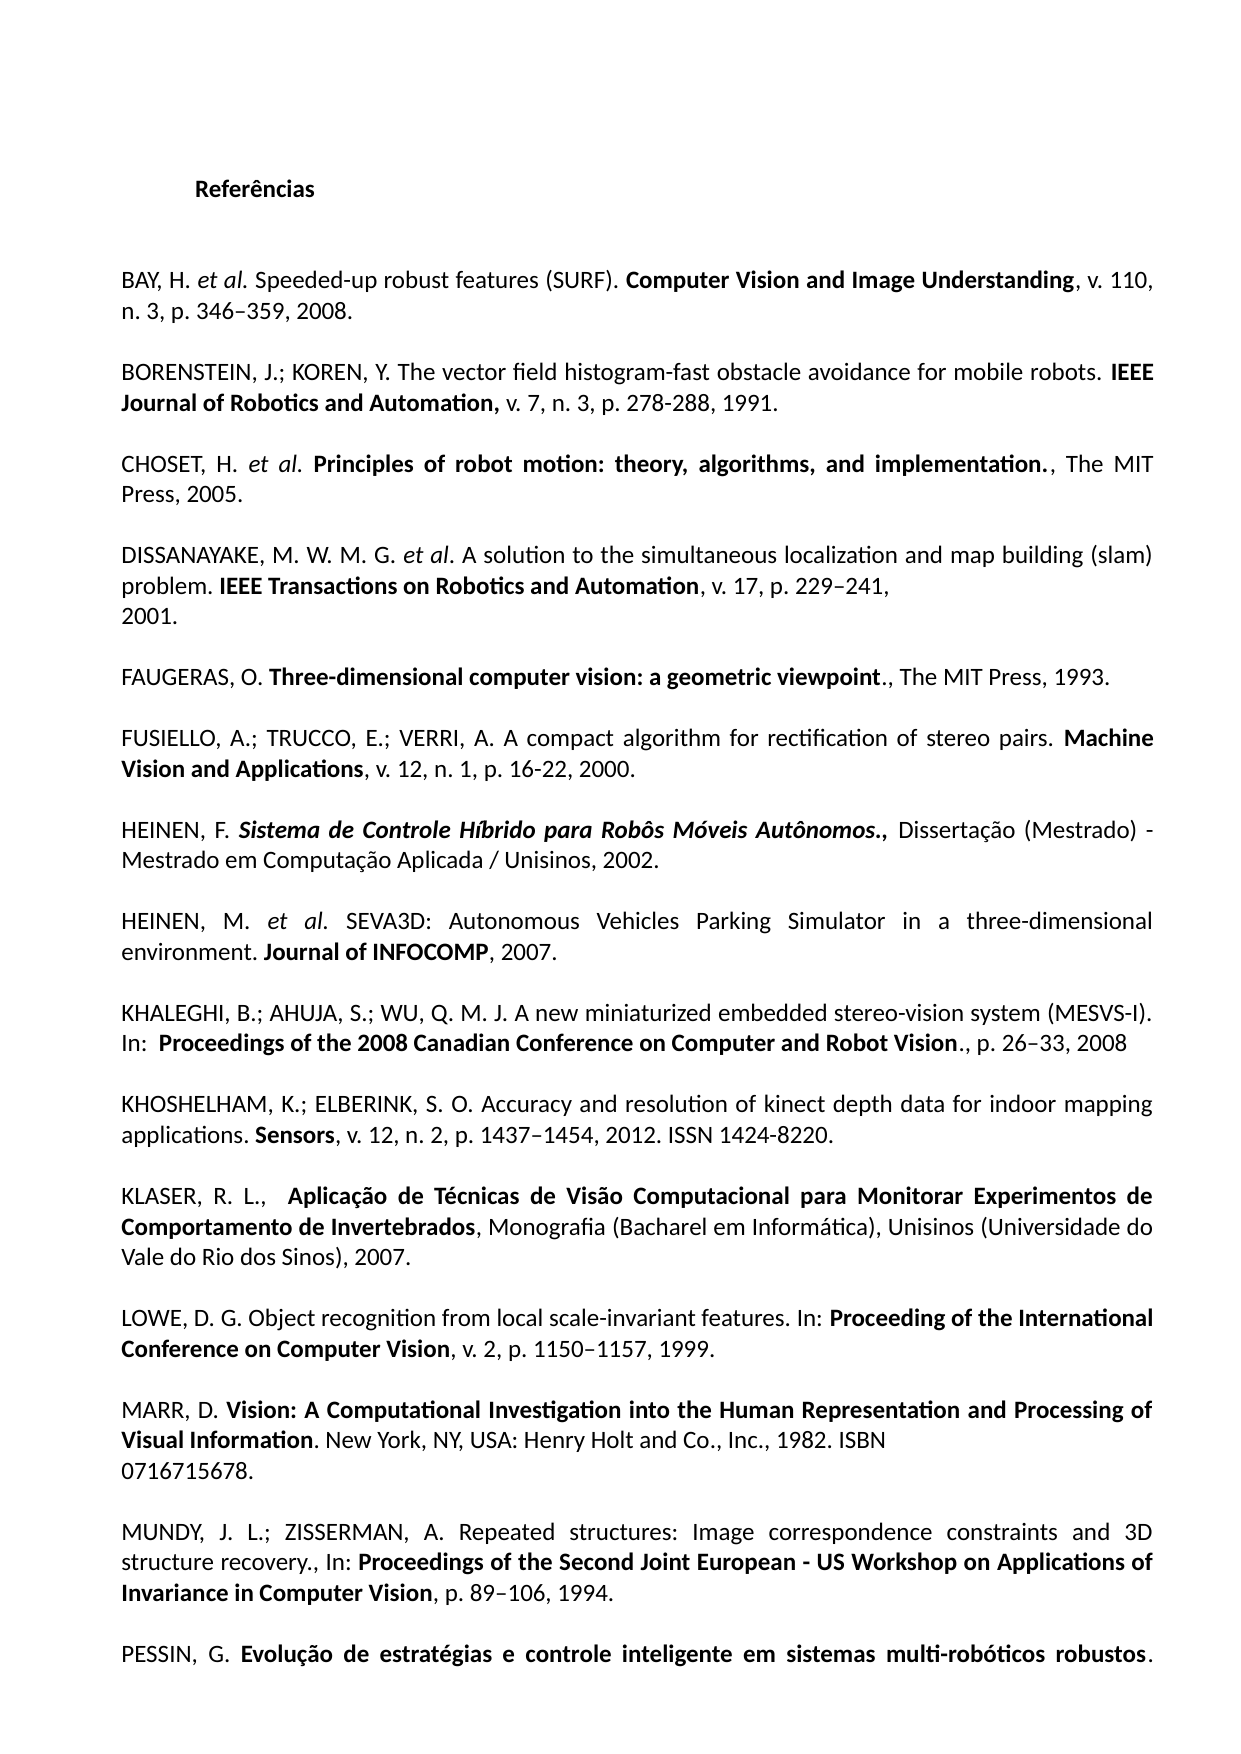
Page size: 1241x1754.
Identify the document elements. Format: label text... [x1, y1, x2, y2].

text MUNDY, J. L.; ZISSERMAN, A. Repeated structures: Image correspondence constraints and 3D structure recovery., In: Proceedings of the Second Joint European - US Workshop on Applications of Invariance in Computer Vision, p. 89–106, 1994. [121, 1516, 1154, 1607]
text KLASER, R. L., Aplicação de Técnicas de Visão Computacional para Monitorar Experimentos de Comportamento de Invertebrados, Monograﬁa (Bacharel em Informática), Unisinos (Universidade do Vale do Rio dos Sinos), 2007. [121, 1180, 1154, 1272]
text FAUGERAS, O. Three-dimensional computer vision: a geometric viewpoint., The MIT Press, 1993. [121, 661, 1154, 692]
text HEINEN, F. Sistema de Controle Híbrido para Robôs Móveis Autônomos., Dissertação (Mestrado) - Mestrado em Computação Aplicada / Unisinos, 2002. [121, 814, 1154, 875]
text 2001. [121, 600, 1154, 631]
text MARR, D. Vision: A Computational Investigation into the Human Representation and Processing of Visual Information. New York, NY, USA: Henry Holt and Co., Inc., 1982. ISBN [121, 1394, 1154, 1455]
text KHALEGHI, B.; AHUJA, S.; WU, Q. M. J. A new miniaturized embedded stereo-vision system (MESVS-I). In: Proceedings of the 2008 Canadian Conference on Computer and Robot Vision., p. 26–33, 2008 [121, 997, 1154, 1058]
text FUSIELLO, A.; TRUCCO, E.; VERRI, A. A compact algorithm for rectification of stereo pairs. Machine Vision and Applications, v. 12, n. 1, p. 16-22, 2000. [121, 722, 1154, 783]
text CHOSET, H. et al. Principles of robot motion: theory, algorithms, and implementation., The MIT Press, 2005. [121, 448, 1154, 509]
text 0716715678. [121, 1455, 1154, 1485]
text LOWE, D. G. Object recognition from local scale-invariant features. In: Proceeding of the International Conference on Computer Vision, v. 2, p. 1150–1157, 1999. [121, 1302, 1154, 1363]
text BORENSTEIN, J.; KOREN, Y. The vector field histogram-fast obstacle avoidance for mobile robots. IEEE Journal of Robotics and Automation, v. 7, n. 3, p. 278-288, 1991. [121, 356, 1154, 417]
text HEINEN, M. et al. SEVA3D: Autonomous Vehicles Parking Simulator in a three-dimensional environment. Journal of INFOCOMP, 2007. [121, 906, 1154, 967]
text Referências [121, 173, 1154, 203]
text DISSANAYAKE, M. W. M. G. et al. A solution to the simultaneous localization and map building (slam) problem. IEEE Transactions on Robotics and Automation, v. 17, p. 229–241, [121, 539, 1154, 600]
text PESSIN, G. Evolução de estratégias e controle inteligente em sistemas multi-robóticos robustos. [121, 1638, 1154, 1668]
text BAY, H. et al. Speeded-up robust features (SURF). Computer Vision and Image Understanding, v. 110, n. 3, p. 346–359, 2008. [121, 264, 1154, 326]
text KHOSHELHAM, K.; ELBERINK, S. O. Accuracy and resolution of kinect depth data for indoor mapping applications. Sensors, v. 12, n. 2, p. 1437–1454, 2012. ISSN 1424-8220. [121, 1089, 1154, 1150]
